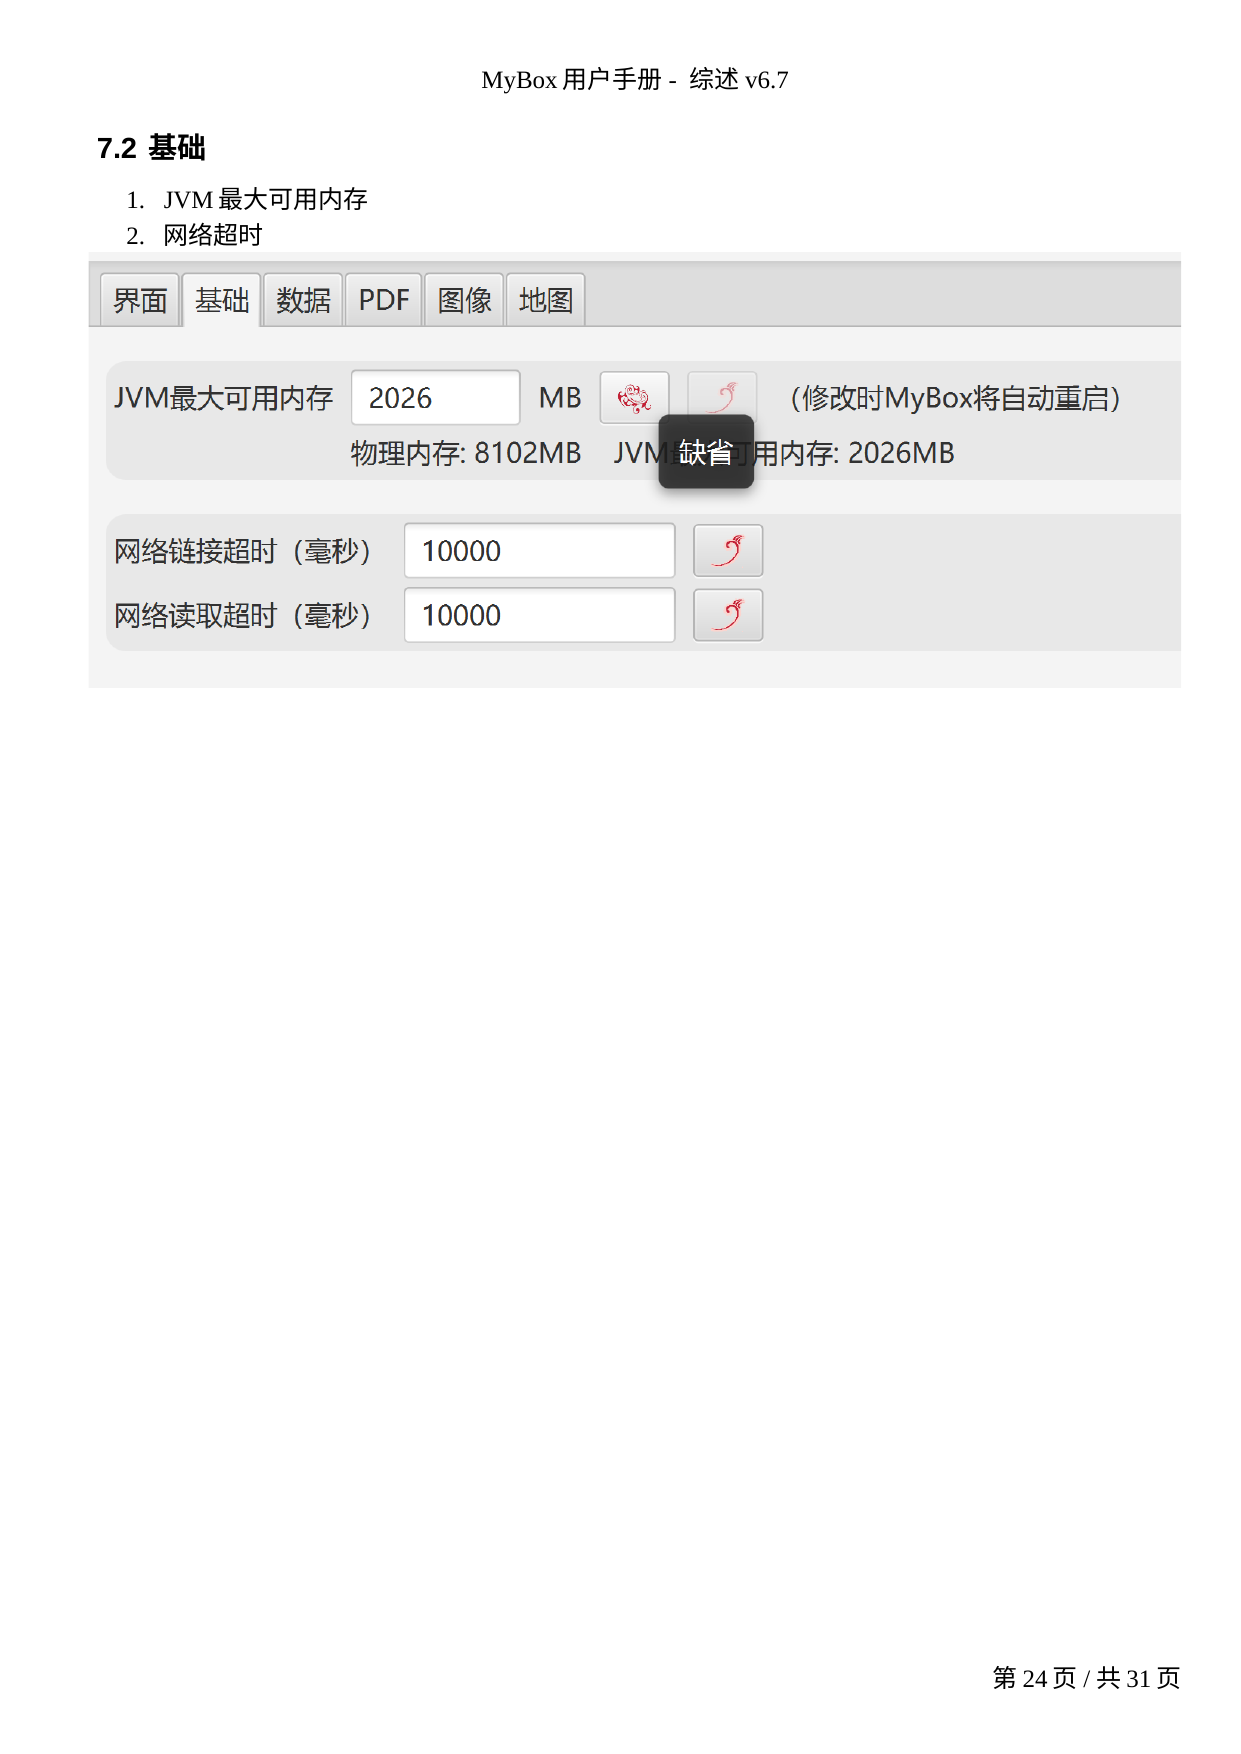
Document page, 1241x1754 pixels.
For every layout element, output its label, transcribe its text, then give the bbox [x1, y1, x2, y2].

picture [88, 252, 1182, 688]
list JVM最大可用内存 [126, 179, 1181, 216]
list 网络超时 [126, 216, 1181, 252]
subtitle 基础 [88, 125, 1181, 167]
